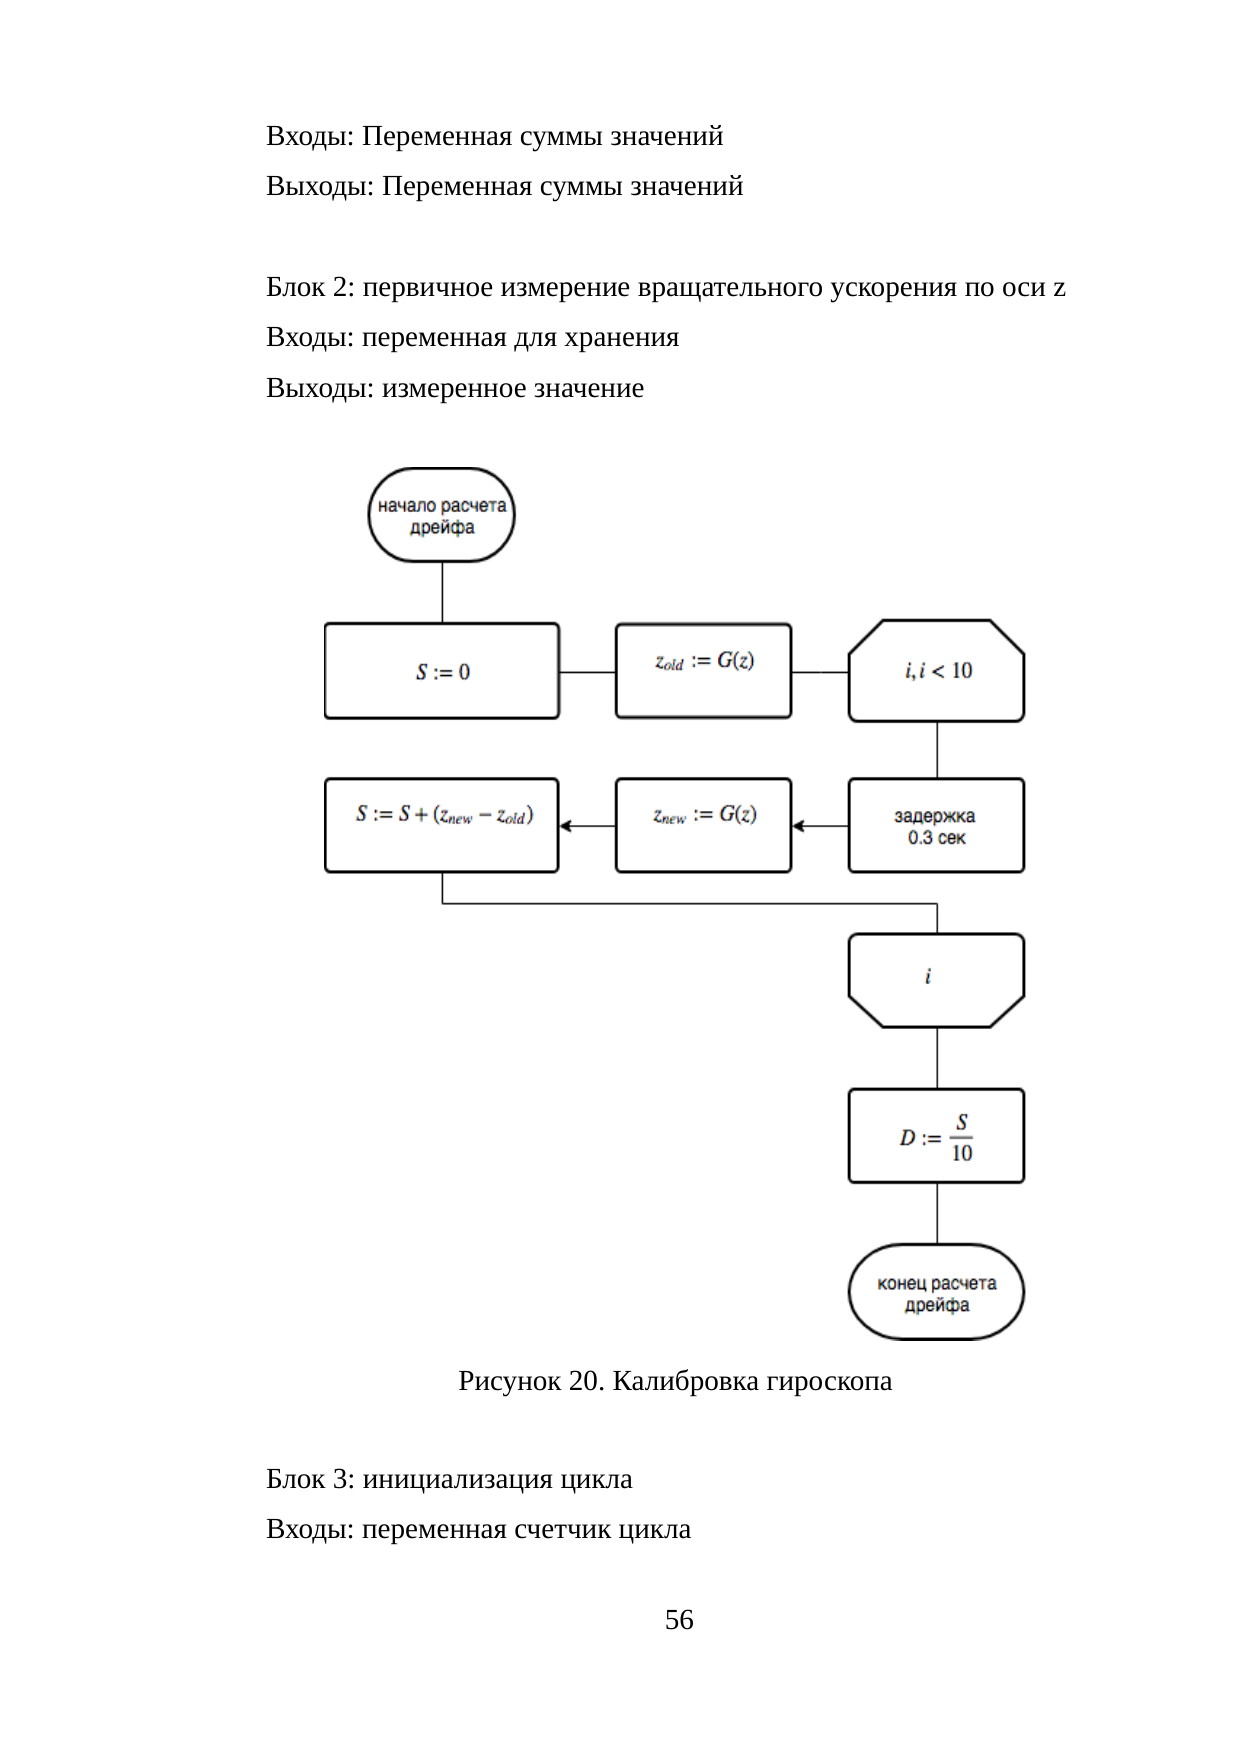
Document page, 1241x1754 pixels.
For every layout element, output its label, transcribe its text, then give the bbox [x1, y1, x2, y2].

text Блок 3: инициализация цикла [177, 1461, 1181, 1494]
text Входы: переменная счетчик цикла [177, 1511, 1181, 1544]
text Блок 2: первичное измерение вращательного ускорения по оси z [177, 269, 1181, 303]
text Входы: переменная для хранения [177, 319, 1181, 353]
text Входы: Переменная суммы значений [177, 118, 1181, 152]
picture [324, 467, 1027, 1341]
text Выходы: Переменная суммы значений [177, 168, 1181, 202]
text Выходы: измеренное значение [177, 370, 1181, 403]
text Рисунок 20. Калибровка гироскопа [177, 467, 1181, 1397]
